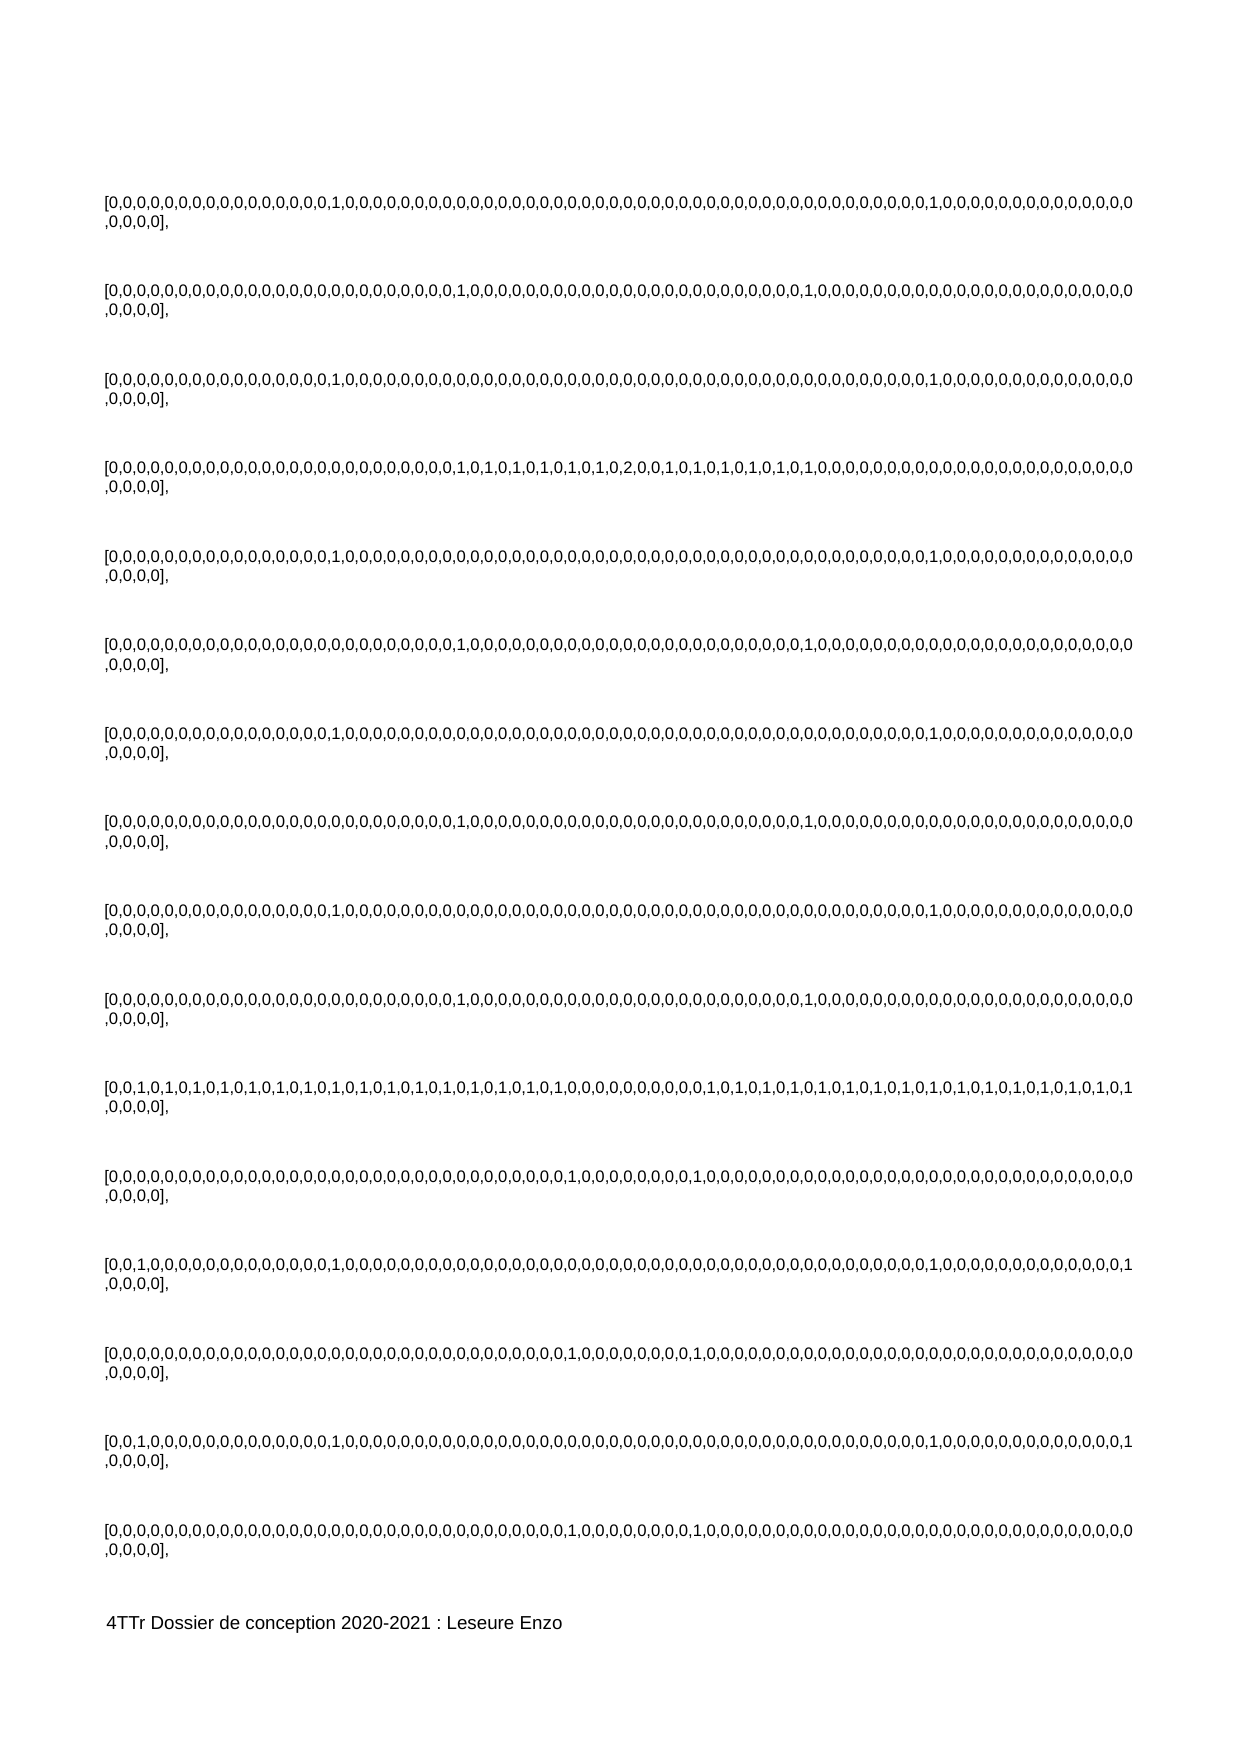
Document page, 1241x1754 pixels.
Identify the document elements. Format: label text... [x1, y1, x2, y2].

text [0,0,0,0,0,0,0,0,0,0,0,0,0,0,0,0,0,0,0,0,0,0,0,0,0,0,0,0,0,0,0,0,0,1,0,0,0,0,0,0,0,0,1,0,0,0,0,0,0,0,0,0,0,0,0,0,0,0,0,0,0,0,0,0,0,0,0,0,0,0,0,0,0,0,0,0,0,0], [104, 1128, 1134, 1205]
text [0,0,0,0,0,0,0,0,0,0,0,0,0,0,0,0,0,0,0,0,0,0,0,0,0,1,0,1,0,1,0,1,0,1,0,1,0,2,0,0,1,0,1,0,1,0,1,0,1,0,1,0,0,0,0,0,0,0,0,0,0,0,0,0,0,0,0,0,0,0,0,0,0,0,0,0,0,0], [104, 420, 1134, 496]
text [0,0,0,0,0,0,0,0,0,0,0,0,0,0,0,0,1,0,0,0,0,0,0,0,0,0,0,0,0,0,0,0,0,0,0,0,0,0,0,0,0,0,0,0,0,0,0,0,0,0,0,0,0,0,0,0,0,0,0,1,0,0,0,0,0,0,0,0,0,0,0,0,0,0,0,0,0,0], [104, 685, 1134, 762]
text [0,0,0,0,0,0,0,0,0,0,0,0,0,0,0,0,1,0,0,0,0,0,0,0,0,0,0,0,0,0,0,0,0,0,0,0,0,0,0,0,0,0,0,0,0,0,0,0,0,0,0,0,0,0,0,0,0,0,0,1,0,0,0,0,0,0,0,0,0,0,0,0,0,0,0,0,0,0], [104, 331, 1134, 408]
text [0,0,1,0,1,0,1,0,1,0,1,0,1,0,1,0,1,0,1,0,1,0,1,0,1,0,1,0,1,0,1,0,1,0,0,0,0,0,0,0,0,0,0,1,0,1,0,1,0,1,0,1,0,1,0,1,0,1,0,1,0,1,0,1,0,1,0,1,0,1,0,1,0,1,0,0,0,0], [104, 1039, 1134, 1116]
text [0,0,1,0,0,0,0,0,0,0,0,0,0,0,0,0,1,0,0,0,0,0,0,0,0,0,0,0,0,0,0,0,0,0,0,0,0,0,0,0,0,0,0,0,0,0,0,0,0,0,0,0,0,0,0,0,0,0,0,1,0,0,0,0,0,0,0,0,0,0,0,0,0,1,0,0,0,0], [104, 1217, 1134, 1293]
text [0,0,0,0,0,0,0,0,0,0,0,0,0,0,0,0,0,0,0,0,0,0,0,0,0,1,0,0,0,0,0,0,0,0,0,0,0,0,0,0,0,0,0,0,0,0,0,0,0,0,1,0,0,0,0,0,0,0,0,0,0,0,0,0,0,0,0,0,0,0,0,0,0,0,0,0,0,0], [104, 951, 1134, 1028]
text [0,0,0,0,0,0,0,0,0,0,0,0,0,0,0,0,0,0,0,0,0,0,0,0,0,1,0,0,0,0,0,0,0,0,0,0,0,0,0,0,0,0,0,0,0,0,0,0,0,0,1,0,0,0,0,0,0,0,0,0,0,0,0,0,0,0,0,0,0,0,0,0,0,0,0,0,0,0], [104, 243, 1134, 319]
text [0,0,0,0,0,0,0,0,0,0,0,0,0,0,0,0,0,0,0,0,0,0,0,0,0,0,0,0,0,0,0,0,0,1,0,0,0,0,0,0,0,0,1,0,0,0,0,0,0,0,0,0,0,0,0,0,0,0,0,0,0,0,0,0,0,0,0,0,0,0,0,0,0,0,0,0,0,0], [104, 1305, 1134, 1382]
text [0,0,1,0,0,0,0,0,0,0,0,0,0,0,0,0,1,0,0,0,0,0,0,0,0,0,0,0,0,0,0,0,0,0,0,0,0,0,0,0,0,0,0,0,0,0,0,0,0,0,0,0,0,0,0,0,0,0,0,1,0,0,0,0,0,0,0,0,0,0,0,0,0,1,0,0,0,0], [104, 1394, 1134, 1470]
text [0,0,0,0,0,0,0,0,0,0,0,0,0,0,0,0,1,0,0,0,0,0,0,0,0,0,0,0,0,0,0,0,0,0,0,0,0,0,0,0,0,0,0,0,0,0,0,0,0,0,0,0,0,0,0,0,0,0,0,1,0,0,0,0,0,0,0,0,0,0,0,0,0,0,0,0,0,0], [104, 508, 1134, 585]
text [0,0,0,0,0,0,0,0,0,0,0,0,0,0,0,0,0,0,0,0,0,0,0,0,0,0,0,0,0,0,0,0,0,1,0,0,0,0,0,0,0,0,1,0,0,0,0,0,0,0,0,0,0,0,0,0,0,0,0,0,0,0,0,0,0,0,0,0,0,0,0,0,0,0,0,0,0,0], [104, 1482, 1134, 1559]
text [0,0,0,0,0,0,0,0,0,0,0,0,0,0,0,0,1,0,0,0,0,0,0,0,0,0,0,0,0,0,0,0,0,0,0,0,0,0,0,0,0,0,0,0,0,0,0,0,0,0,0,0,0,0,0,0,0,0,0,1,0,0,0,0,0,0,0,0,0,0,0,0,0,0,0,0,0,0], [104, 862, 1134, 939]
text [0,0,0,0,0,0,0,0,0,0,0,0,0,0,0,0,1,0,0,0,0,0,0,0,0,0,0,0,0,0,0,0,0,0,0,0,0,0,0,0,0,0,0,0,0,0,0,0,0,0,0,0,0,0,0,0,0,0,0,1,0,0,0,0,0,0,0,0,0,0,0,0,0,0,0,0,0,0], [104, 154, 1134, 231]
text [0,0,0,0,0,0,0,0,0,0,0,0,0,0,0,0,0,0,0,0,0,0,0,0,0,1,0,0,0,0,0,0,0,0,0,0,0,0,0,0,0,0,0,0,0,0,0,0,0,0,1,0,0,0,0,0,0,0,0,0,0,0,0,0,0,0,0,0,0,0,0,0,0,0,0,0,0,0], [104, 597, 1134, 673]
text [0,0,0,0,0,0,0,0,0,0,0,0,0,0,0,0,0,0,0,0,0,0,0,0,0,1,0,0,0,0,0,0,0,0,0,0,0,0,0,0,0,0,0,0,0,0,0,0,0,0,1,0,0,0,0,0,0,0,0,0,0,0,0,0,0,0,0,0,0,0,0,0,0,0,0,0,0,0], [104, 774, 1134, 851]
